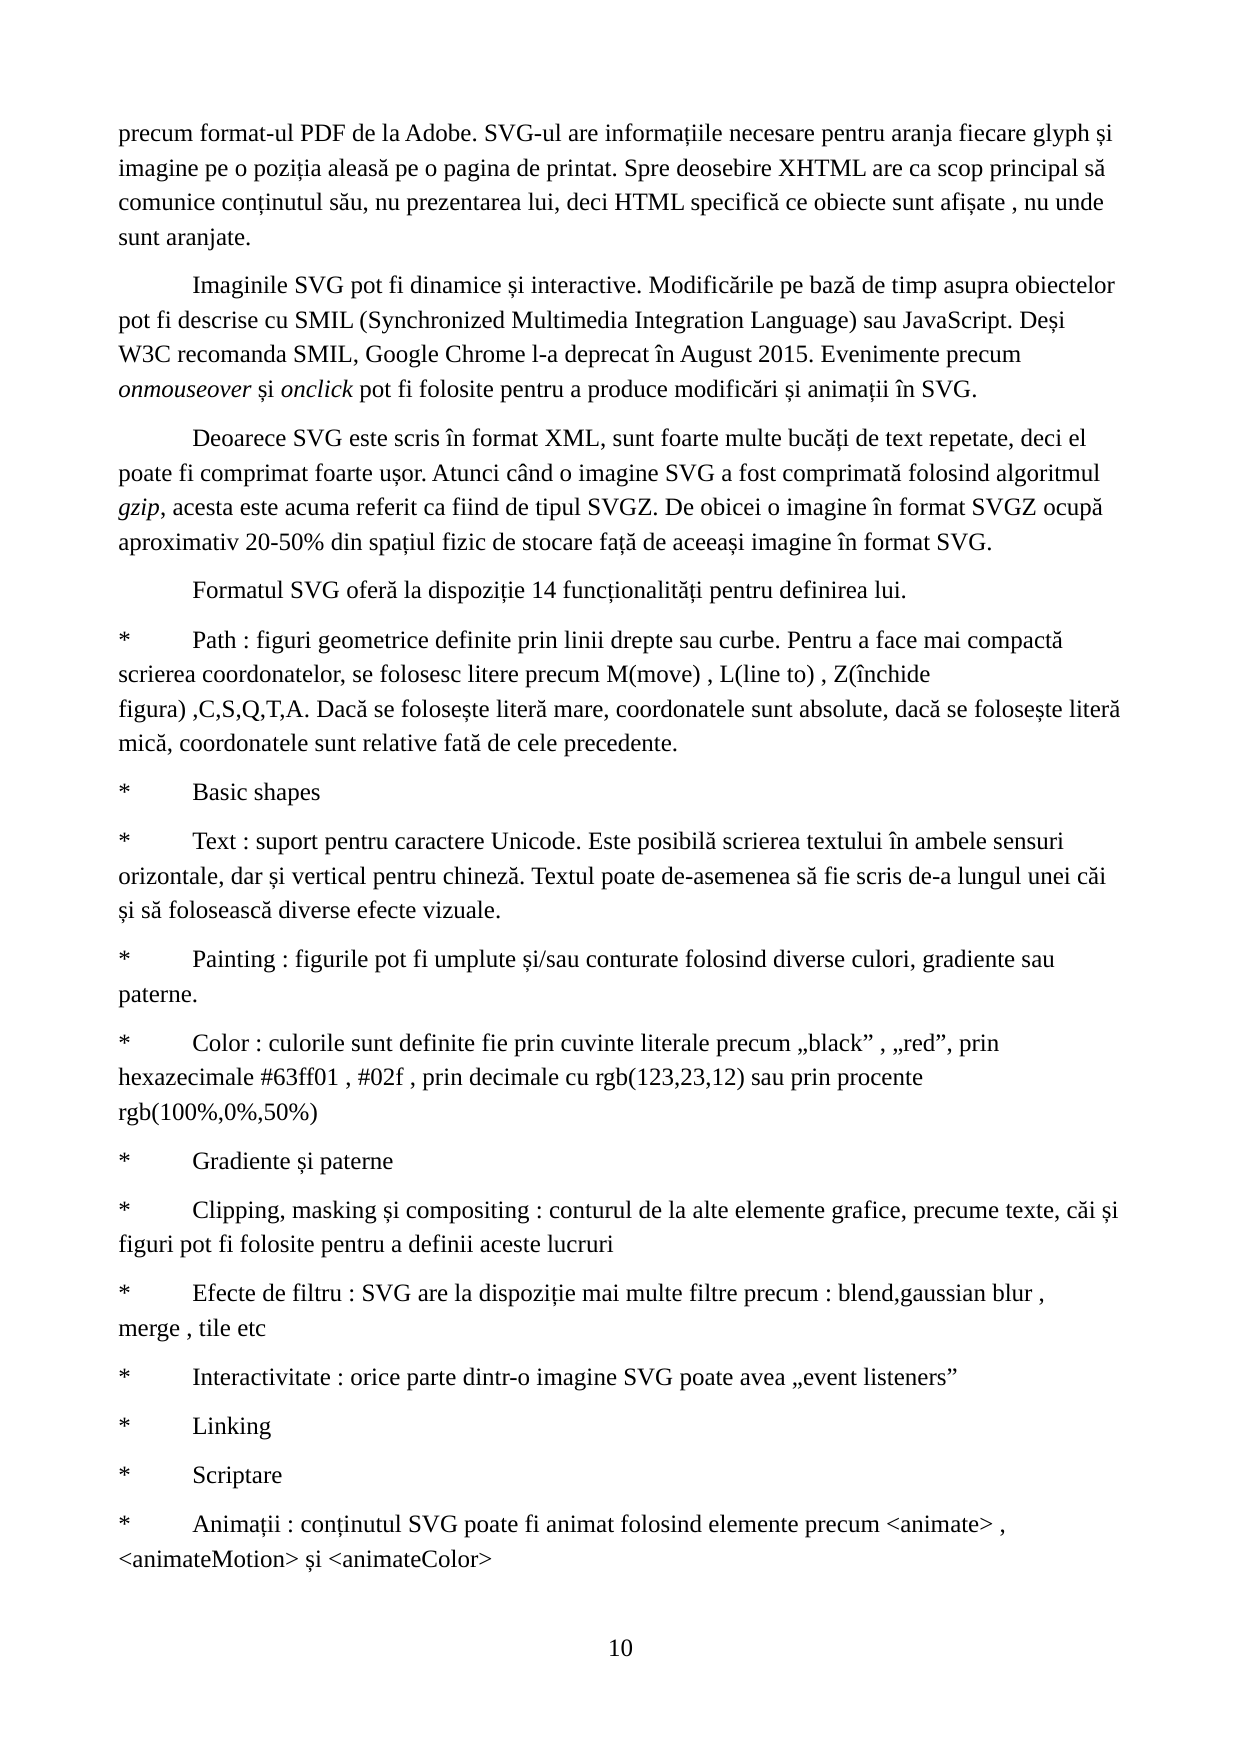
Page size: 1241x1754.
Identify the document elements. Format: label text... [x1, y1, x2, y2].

text * Path : figuri geometrice definite prin linii drepte sau curbe. Pentru a face mai compactă scrierea coordonatelor, se folosesc litere precum M(move) , L(line to) , Z(închide figura) ,C,S,Q,T,A. Dacă se folosește literă mare, coordonatele sunt absolute, dacă se folosește literă mică, coordonatele sunt relative fată de cele precedente. [118, 625, 1122, 757]
text * Clipping, masking și compositing : conturul de la alte elemente grafice, precume texte, căi și figuri pot fi folosite pentru a definii aceste lucruri [118, 1195, 1122, 1258]
text * Gradiente și paterne [118, 1146, 1122, 1174]
text * Efecte de filtru : SVG are la dispoziție mai multe filtre precum : blend,gaussian blur , merge , tile etc [118, 1278, 1122, 1342]
text * Animații : conținutul SVG poate fi animat folosind elemente precum <animate> , <animateMotion> și <animateColor> [118, 1509, 1122, 1572]
text * Linking [118, 1411, 1122, 1440]
text Formatul SVG oferă la dispoziție 14 funcționalități pentru definirea lui. [118, 576, 1122, 604]
text * Basic shapes [118, 777, 1122, 806]
text Imaginile SVG pot fi dinamice și interactive. Modificările pe bază de timp asupra obiectelor pot fi descrise cu SMIL (Synchronized Multimedia Integration Language) sau JavaScript. Deși W3C recomanda SMIL, Google Chrome l-a deprecat în August 2015. Evenimente precum onmouseover și onclick pot fi folosite pentru a produce modificări și animații în SVG. [118, 271, 1122, 403]
text precum format-ul PDF de la Adobe. SVG-ul are informațiile necesare pentru aranja fiecare glyph și imagine pe o poziția aleasă pe o pagina de printat. Spre deosebire XHTML are ca scop principal să comunice conținutul său, nu prezentarea lui, deci HTML specifică ce obiecte sunt afișate , nu unde sunt aranjate. [118, 118, 1122, 250]
text * Text : suport pentru caractere Unicode. Este posibilă scrierea textului în ambele sensuri orizontale, dar și vertical pentru chineză. Textul poate de-asemenea să fie scris de-a lungul unei căi și să folosească diverse efecte vizuale. [118, 826, 1122, 924]
text * Scriptare [118, 1460, 1122, 1489]
text Deoarece SVG este scris în format XML, sunt foarte multe bucăți de text repetate, deci el poate fi comprimat foarte ușor. Atunci când o imagine SVG a fost comprimată folosind algoritmul gzip, acesta este acuma referit ca fiind de tipul SVGZ. De obicei o imagine în format SVGZ ocupă aproximativ 20-50% din spațiul fizic de stocare față de aceeași imagine în format SVG. [118, 423, 1122, 555]
text * Painting : figurile pot fi umplute și/sau conturate folosind diverse culori, gradiente sau paterne. [118, 944, 1122, 1007]
text * Interactivitate : orice parte dintr-o imagine SVG poate avea „event listeners” [118, 1362, 1122, 1391]
text * Color : culorile sunt definite fie prin cuvinte literale precum „black” , „red”, prin hexazecimale #63ff01 , #02f , prin decimale cu rgb(123,23,12) sau prin procente rgb(100%,0%,50%) [118, 1028, 1122, 1126]
